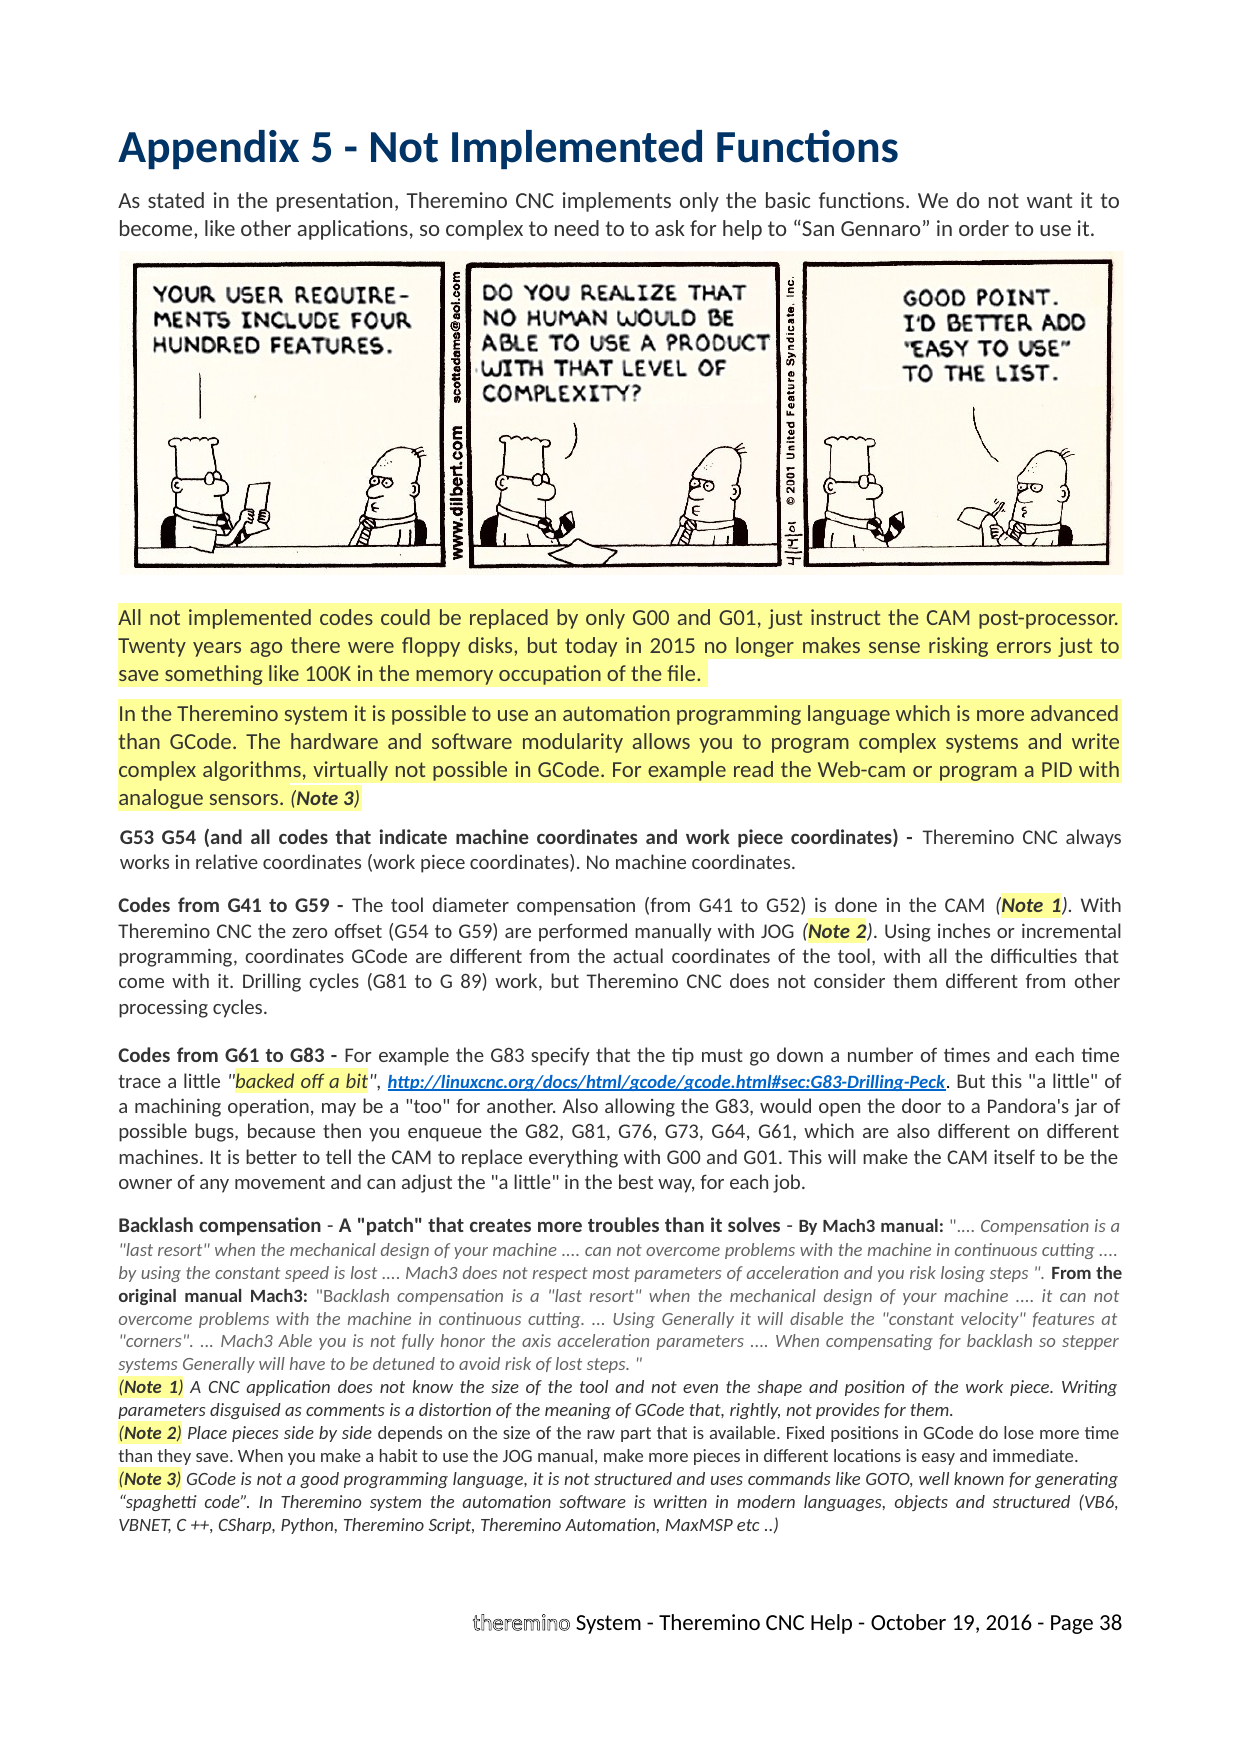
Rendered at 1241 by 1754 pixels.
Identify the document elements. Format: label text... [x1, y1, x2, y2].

text As stated in the presentation, Theremino CNC implements only the basic functions. We do not want it to become, like other applications, so complex to need to to ask for help to “San Gennaro” in order to use it. All not implemented codes could be replaced by only G00 and G01, just instruct the CAM post-processor. Twenty years ago there were floppy disks, but today in 2015 no longer makes sense risking errors just to save something like 100K in the memory occupation of the file. [118, 186, 1122, 687]
text In the Theremino system it is possible to use an automation programming language which is more advanced than GCode. The hardware and software modularity allows you to program complex systems and write complex algorithms, virtually not possible in GCode. For example read the Web-cam or program a PID with analogue sensors. (Note 3) [118, 699, 1122, 811]
text Backlash compensation - A "patch" that creates more troubles than it solves - By Mach3 manual: ".... Compensation is a "last resort" when the mechanical design of your machine .... can not overcome problems with the machine in continuous cutting .... by using the constant speed is lost .... Mach3 does not respect most parameters of acceleration and you risk losing steps ". From the original manual Mach3: "Backlash compensation is a "last resort" when the mechanical design of your machine .... it can not overcome problems with the machine in continuous cutting. ... Using Generally it will disable the "constant velocity" features at "corners". ... Mach3 Able you is not fully honor the axis acceleration parameters .... When compensating for backlash so stepper systems Generally will have to be detuned to avoid risk of lost steps. " (Note 1) A CNC application does not know the size of the tool and not even the shape and position of the work piece. Writing parameters disguised as comments is a distortion of the meaning of GCode that, rightly, not provides for them. (Note 2) Place pieces side by side depends on the size of the raw part that is available. Fixed positions in GCode do lose more time than they save. When you make a habit to use the JOG manual, make more pieces in different locations is easy and immediate. (Note 3) GCode is not a good programming language, it is not structured and uses commands like GOTO, well known for generating “spaghetti code”. In Theremino system the automation software is written in modern languages, objects and structured (VB6, VBNET, C ++, CSharp, Python, Theremino Script, Theremino Automation, MaxMSP etc ..) [118, 1213, 1122, 1536]
subtitle Appendix 5 - Not Implemented Functions [118, 118, 1122, 174]
text Codes from G41 to G59 - The tool diameter compensation (from G41 to G52) is done in the CAM (Note 1). With Theremino CNC the zero offset (G54 to G59) are performed manually with JOG (Note 2). Using inches or incremental programming, coordinates GCode are different from the actual coordinates of the tool, with all the difficulties that come with it. Drilling cycles (G81 to G 89) work, but Theremino CNC does not consider them different from other processing cycles. Codes from G61 to G83 - For example the G83 specify that the tip must go down a number of times and each time trace a little "backed off a bit", http://linuxcnc.org/docs/html/gcode/gcode.html#sec:G83-Drilling-Peck. But this "a little" of a machining operation, may be a "too" for another. Also allowing the G83, would open the door to a Pandora's jar of possible bugs, because then you enqueue the G82, G81, G76, G73, G64, G61, which are also different on different machines. It is better to tell the CAM to replace everything with G00 and G01. This will make the CAM itself to be the owner of any movement and can adjust the "a little" in the best way, for each job. [118, 892, 1122, 1195]
text G53 G54 (and all codes that indicate machine coordinates and work piece coordinates) - Theremino CNC always works in relative coordinates (work piece coordinates). No machine coordinates. [119, 824, 1122, 875]
picture [119, 251, 1124, 575]
